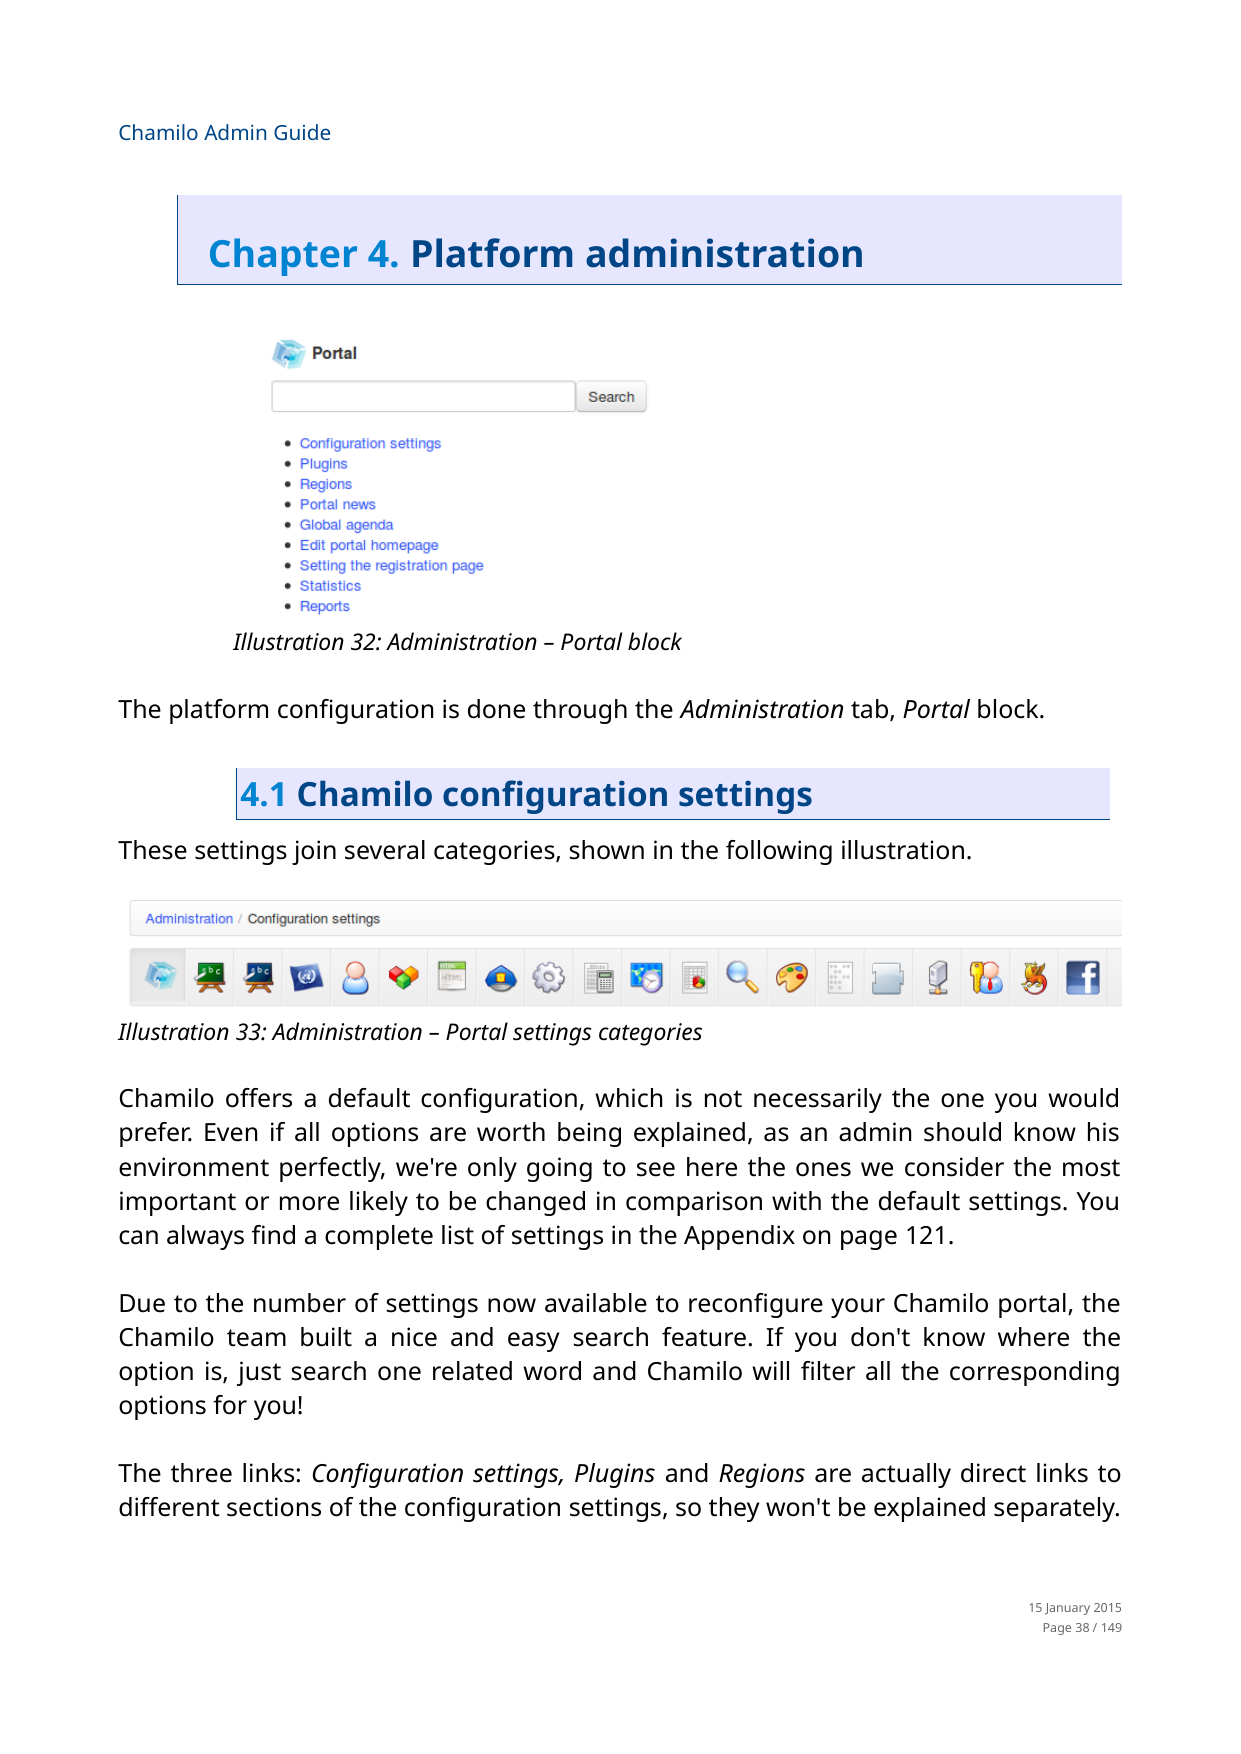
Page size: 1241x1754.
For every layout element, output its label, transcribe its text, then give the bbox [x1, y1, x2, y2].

text Illustration 32: Administration – Portal block [233, 337, 700, 657]
text Due to the number of settings now available to reconfigure your Chamilo portal, the Chamilo team built a nice and easy search feature. If you don't know where the option is, just search one related word and Chamilo will filter all the corresponding options for you! [118, 1285, 1122, 1422]
text The three links: Configuration settings, Plugins and Regions are actually direct links to different sections of the configuration settings, so they won't be explained separately. [118, 1456, 1122, 1524]
text The platform configuration is done through the Administration tab, Portal block. [118, 691, 1122, 726]
subtitle Chamilo configuration settings [237, 768, 1110, 819]
text Chamilo offers a default configuration, which is not necessarily the one you would prefer. Even if all options are worth being explained, as an admin should know his environment perfectly, we're only going to see here the ones we consider the most important or more likely to be changed in comparison with the default settings. You can always find a complete list of settings in the Appendix on page 104. [118, 1081, 1122, 1251]
subtitle Platform administration [178, 195, 1122, 284]
text These settings join several categories, shown in the following illustration. [118, 833, 1122, 867]
picture [258, 324, 674, 627]
text Illustration 33: Administration – Portal settings categories [118, 1016, 1122, 1047]
picture [118, 900, 1122, 1016]
